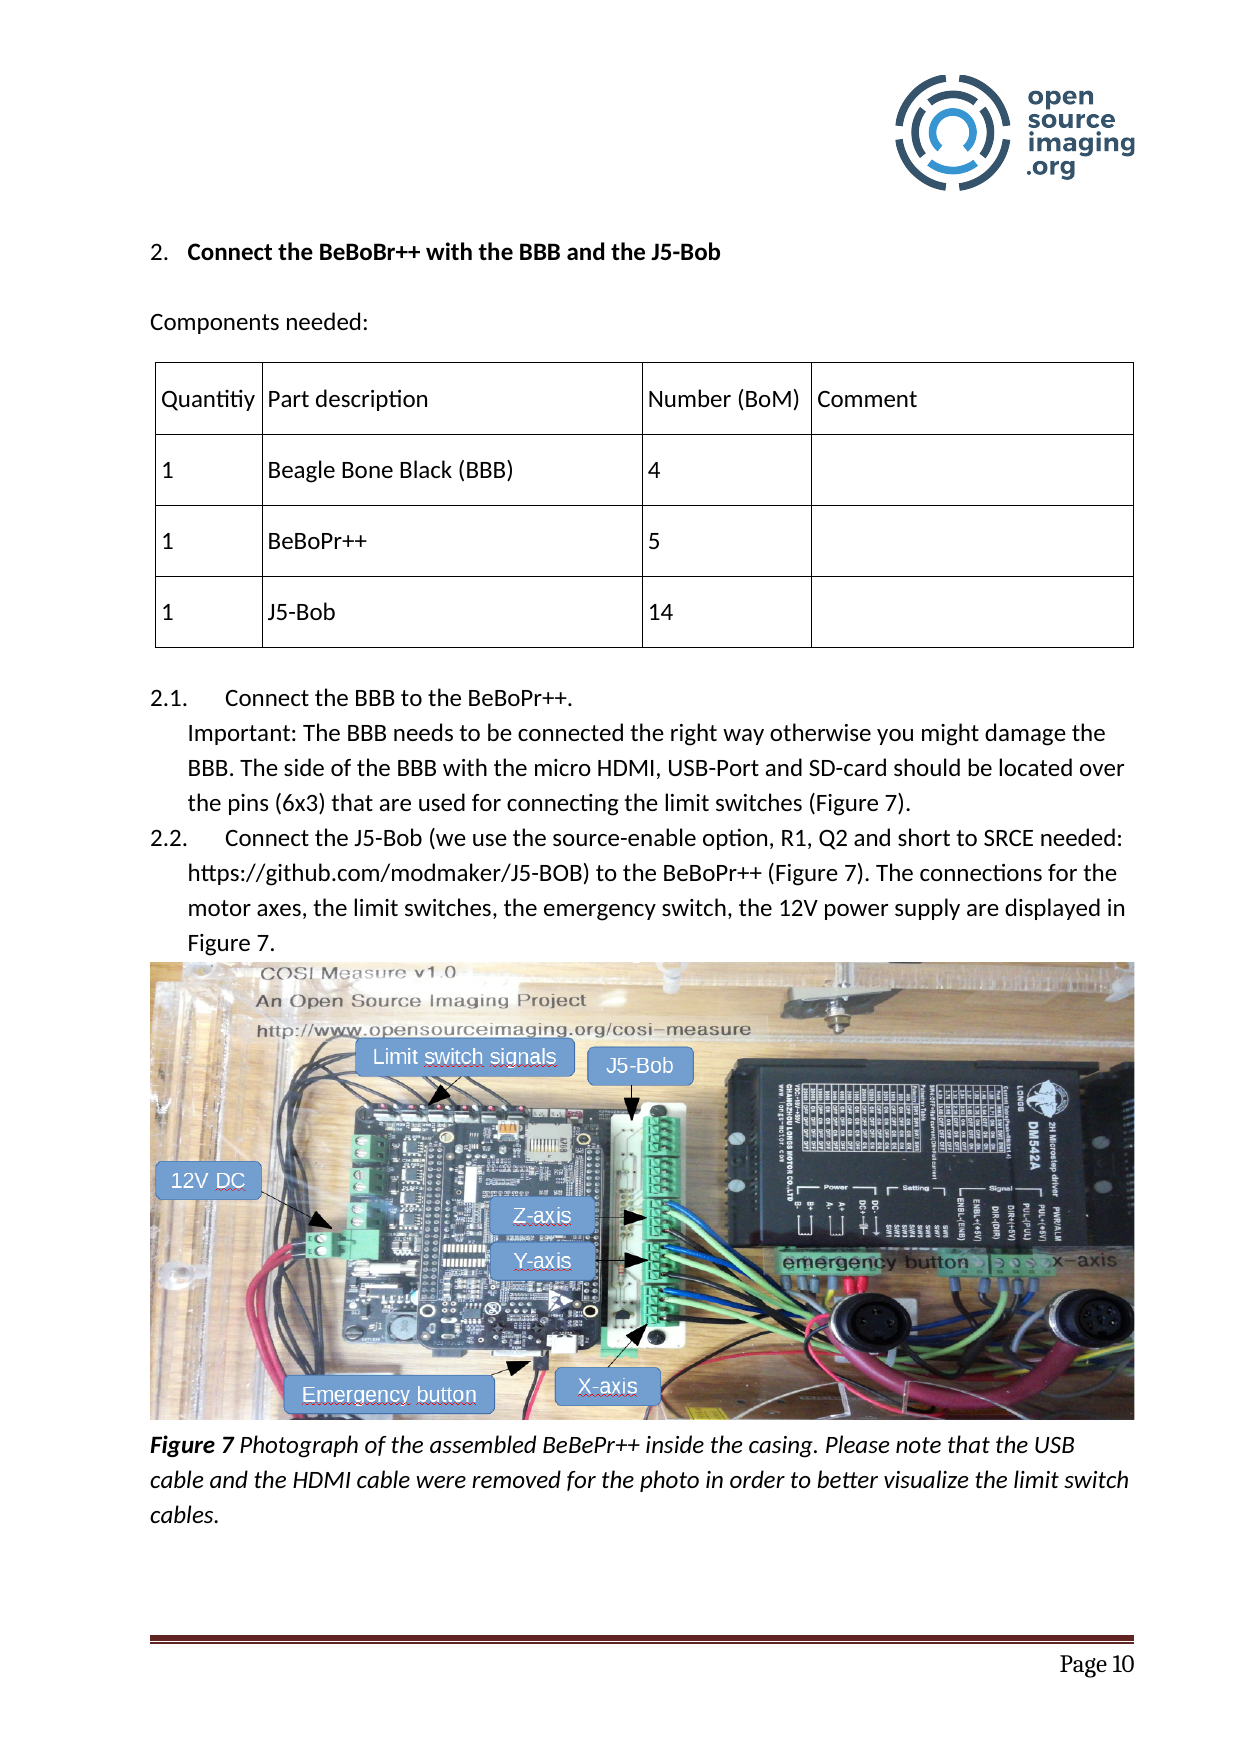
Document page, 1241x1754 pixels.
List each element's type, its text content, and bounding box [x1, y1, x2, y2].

list Connect the BeBoBr++ with the BBB and the J5-Bob [150, 236, 1134, 267]
table_header Part description [263, 363, 642, 433]
table_cell 1 [156, 577, 262, 647]
list Important: The BBB needs to be connected the right way otherwise you might damage the BBB. The side of the BBB with the micro HDMI, USB-Port and SD-card should be located over the pins (6x3) that are used for connecting the limit switches (Figure 7). [150, 717, 1134, 818]
table_cell [812, 577, 1133, 647]
table_cell [812, 435, 1133, 505]
table_cell 1 [156, 506, 262, 576]
picture [895, 75, 1135, 191]
picture [150, 962, 1135, 1420]
list Figure 7 Photograph of the assembled BeBePr++ inside the casing. Please note that the USB cable and the HDMI cable were removed for the photo in order to better visualize the limit switch cables. [150, 1420, 1134, 1529]
list Connect the BBB to the BeBoPr++. [150, 682, 1134, 713]
table_cell 1 [156, 435, 262, 505]
table_header Comment [812, 363, 1133, 433]
table_cell 14 [643, 577, 811, 647]
table_cell BeBoPr++ [263, 506, 642, 576]
list Connect the J5-Bob (we use the source-enable option, R1, Q2 and short to SRCE needed: https://github.com/modmaker/J5-BOB) to the BeBoPr++ (Figure 7). The connections for the motor axes, the limit switches, the emergency switch, the 12V power supply are displayed in Figure 7. [150, 822, 1134, 958]
table_cell 4 [643, 435, 811, 505]
table_header Number (BoM) [643, 363, 811, 433]
table_cell J5-Bob [263, 577, 642, 647]
table_cell [812, 506, 1133, 576]
table_cell Beagle Bone Black (BBB) [263, 435, 642, 505]
table_cell 5 [643, 506, 811, 576]
list Components needed: [150, 306, 1134, 337]
table_header Quantitiy [156, 363, 262, 433]
